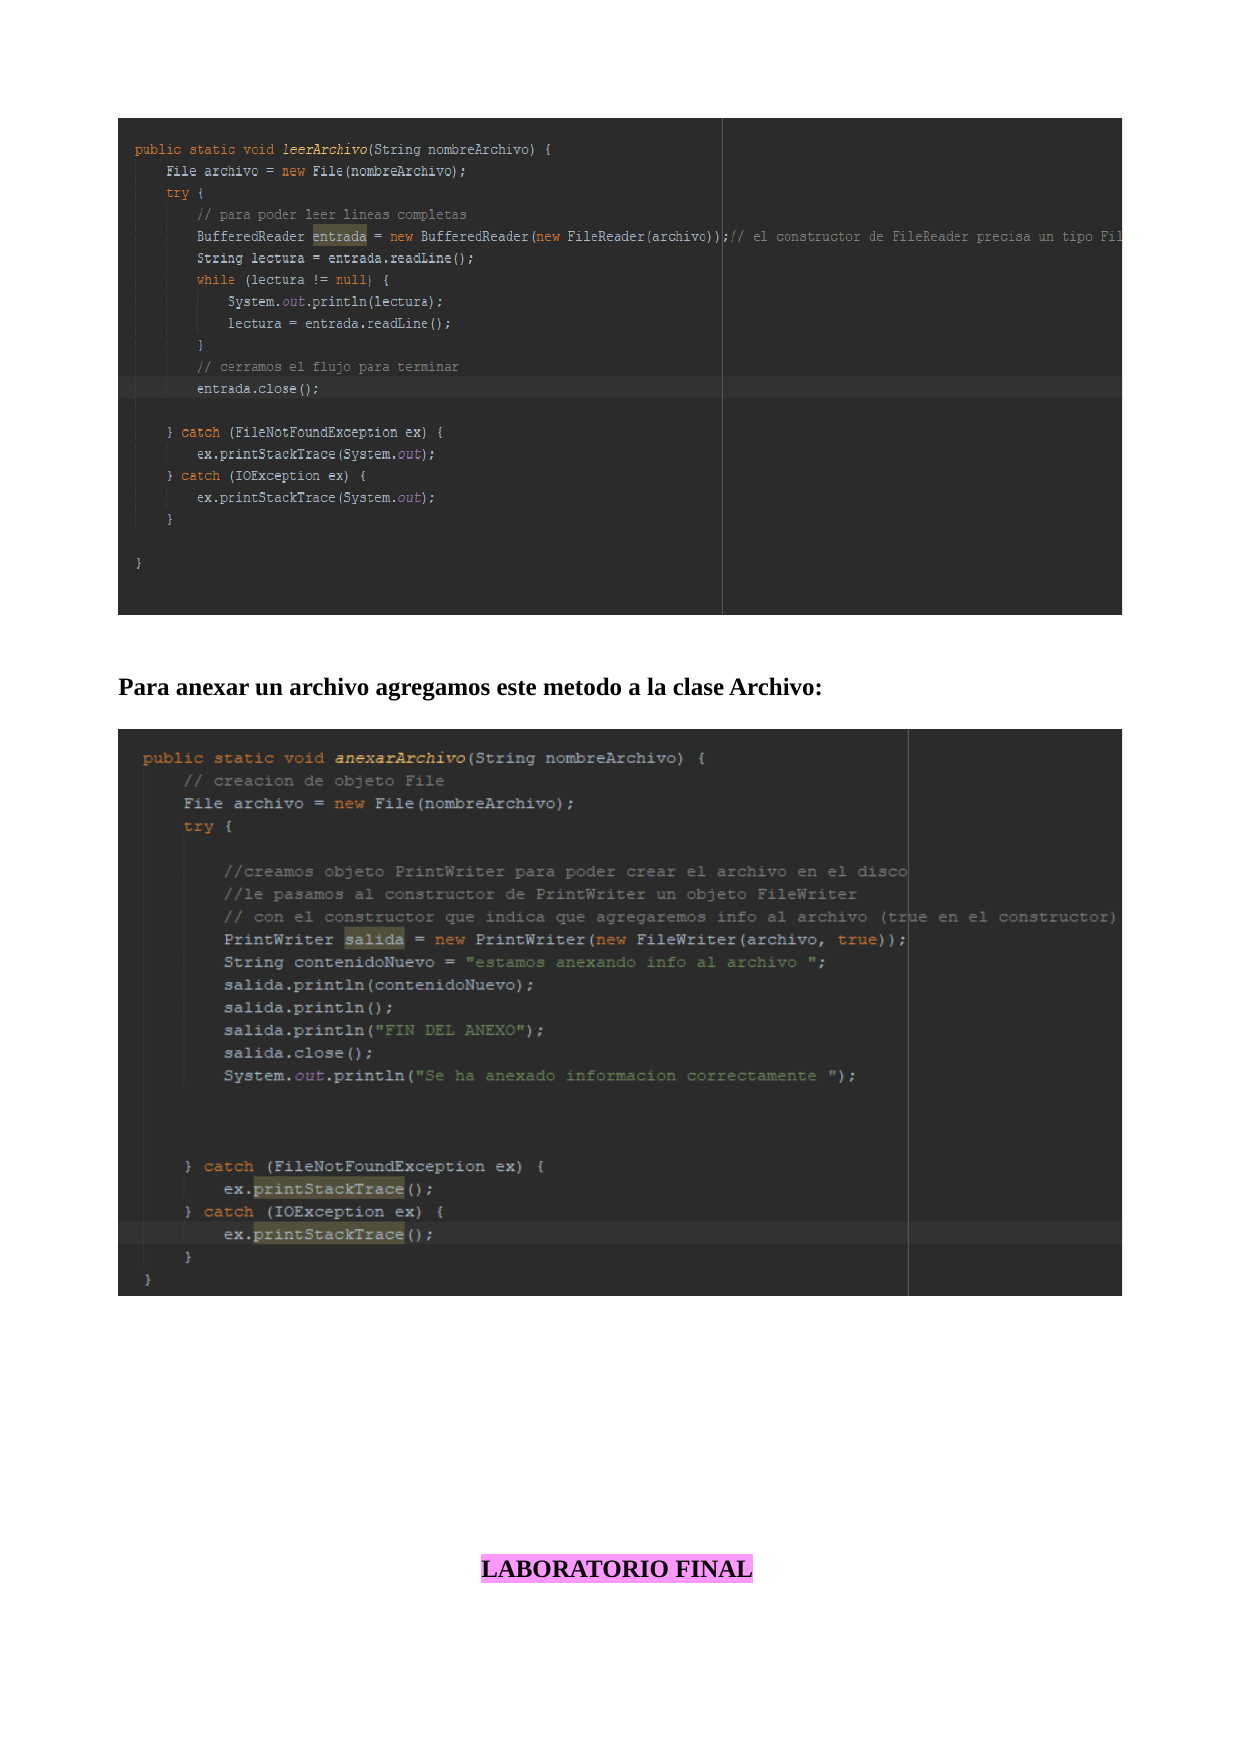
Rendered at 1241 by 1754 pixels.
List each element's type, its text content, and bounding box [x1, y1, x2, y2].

text Para anexar un archivo agregamos este metodo a la clase Archivo: [118, 672, 1122, 701]
text LABORATORIO FINAL [118, 1554, 1122, 1583]
picture [118, 729, 1123, 1296]
picture [118, 118, 1123, 615]
